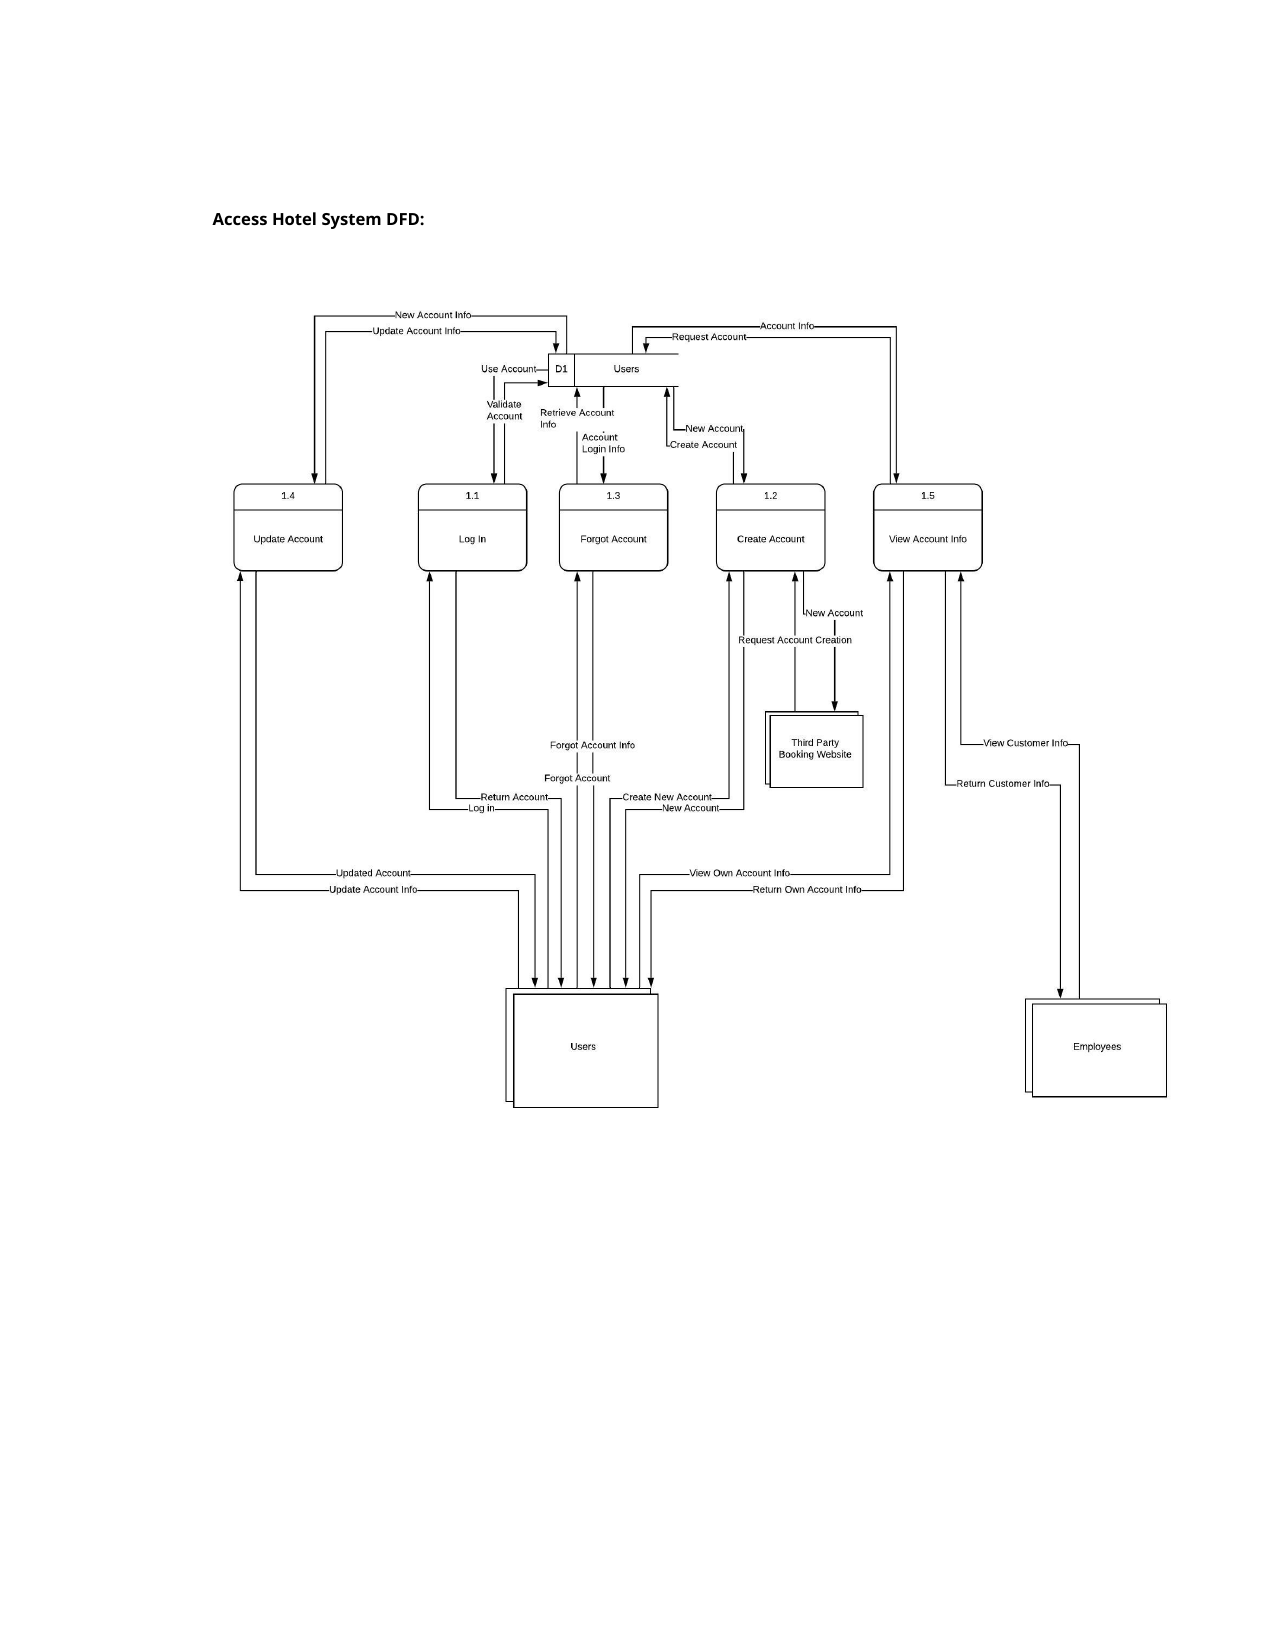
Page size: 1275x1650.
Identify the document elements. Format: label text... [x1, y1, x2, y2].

subtitle Access Hotel System DFD: [212, 207, 1125, 230]
